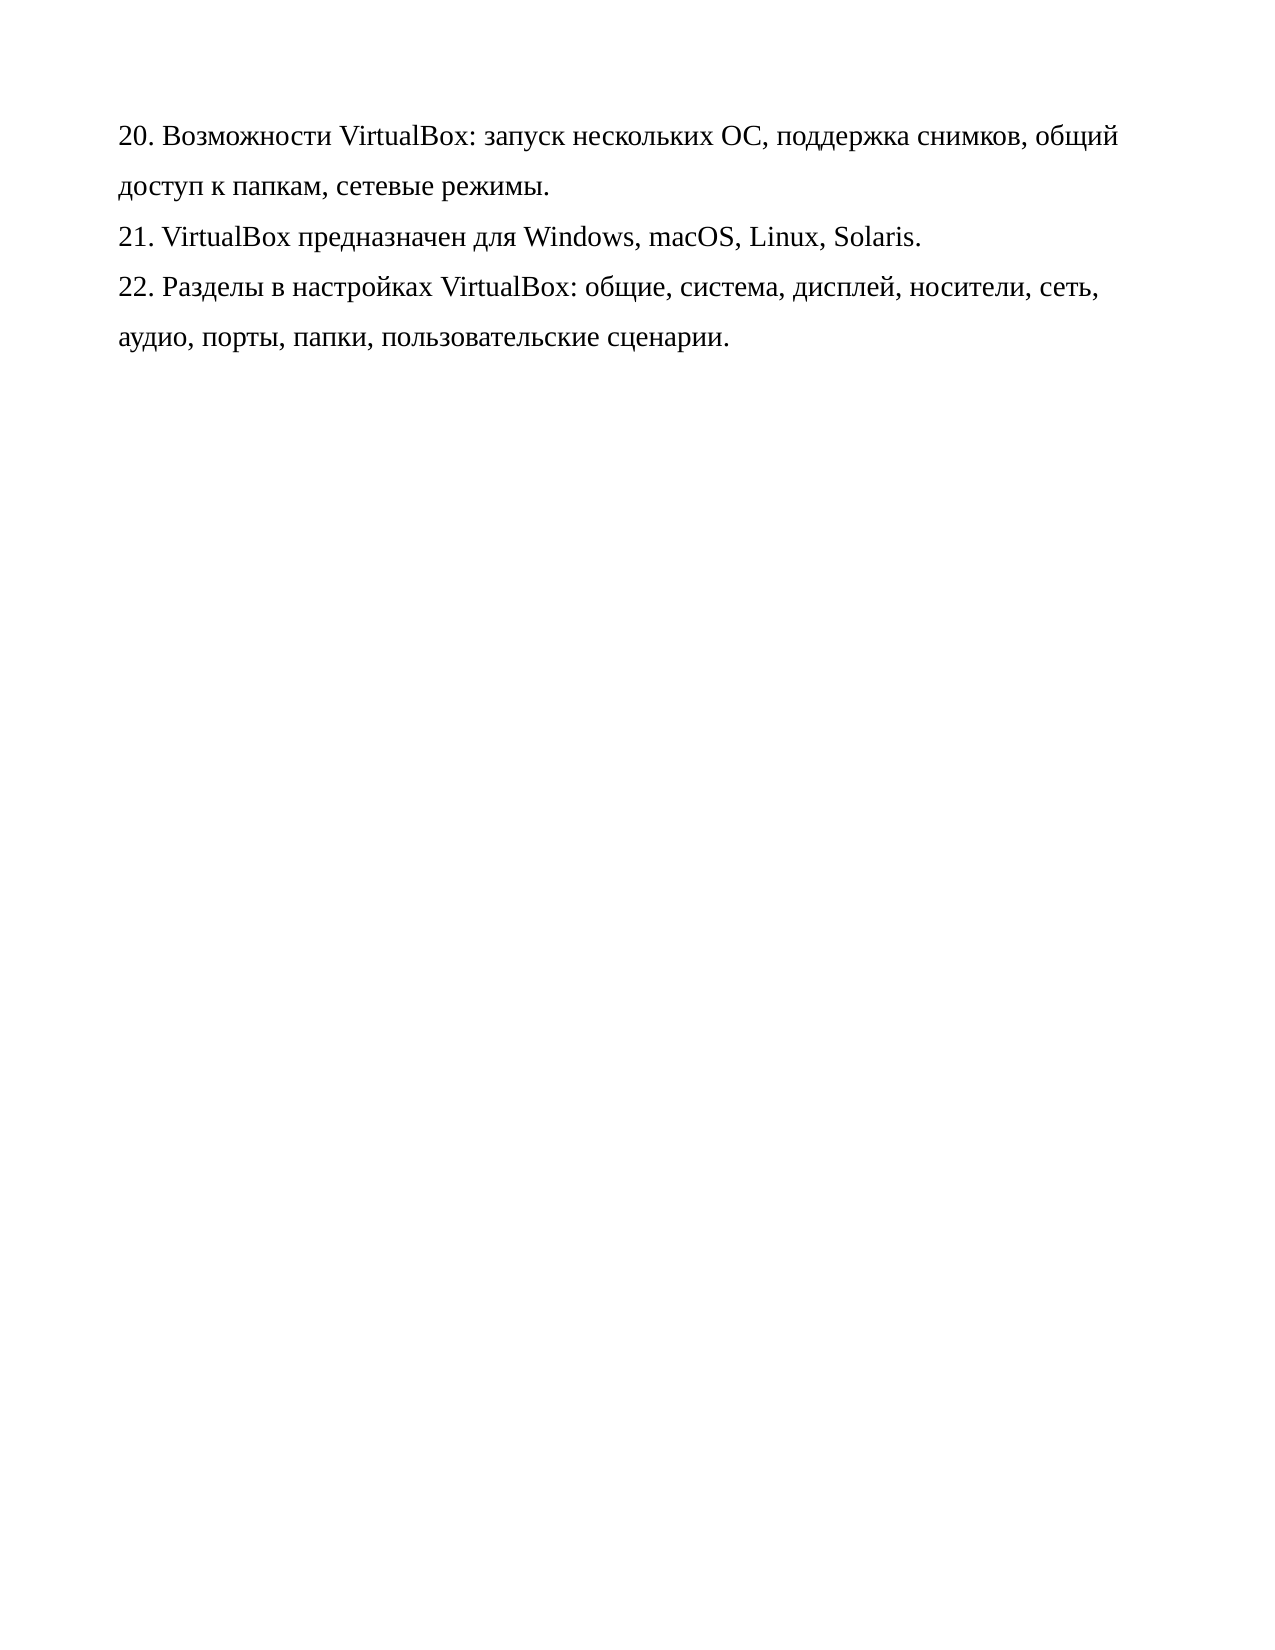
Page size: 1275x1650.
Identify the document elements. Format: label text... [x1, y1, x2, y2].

text 21. VirtualBox предназначен для Windows, macOS, Linux, Solaris. [118, 219, 1157, 252]
text 22. Разделы в настройках VirtualBox: общие, система, дисплей, носители, сеть, аудио, порты, папки, пользовательские сценарии. [118, 269, 1157, 353]
text 20. Возможности VirtualBox: запуск нескольких ОС, поддержка снимков, общий доступ к папкам, сетевые режимы. [118, 118, 1157, 202]
